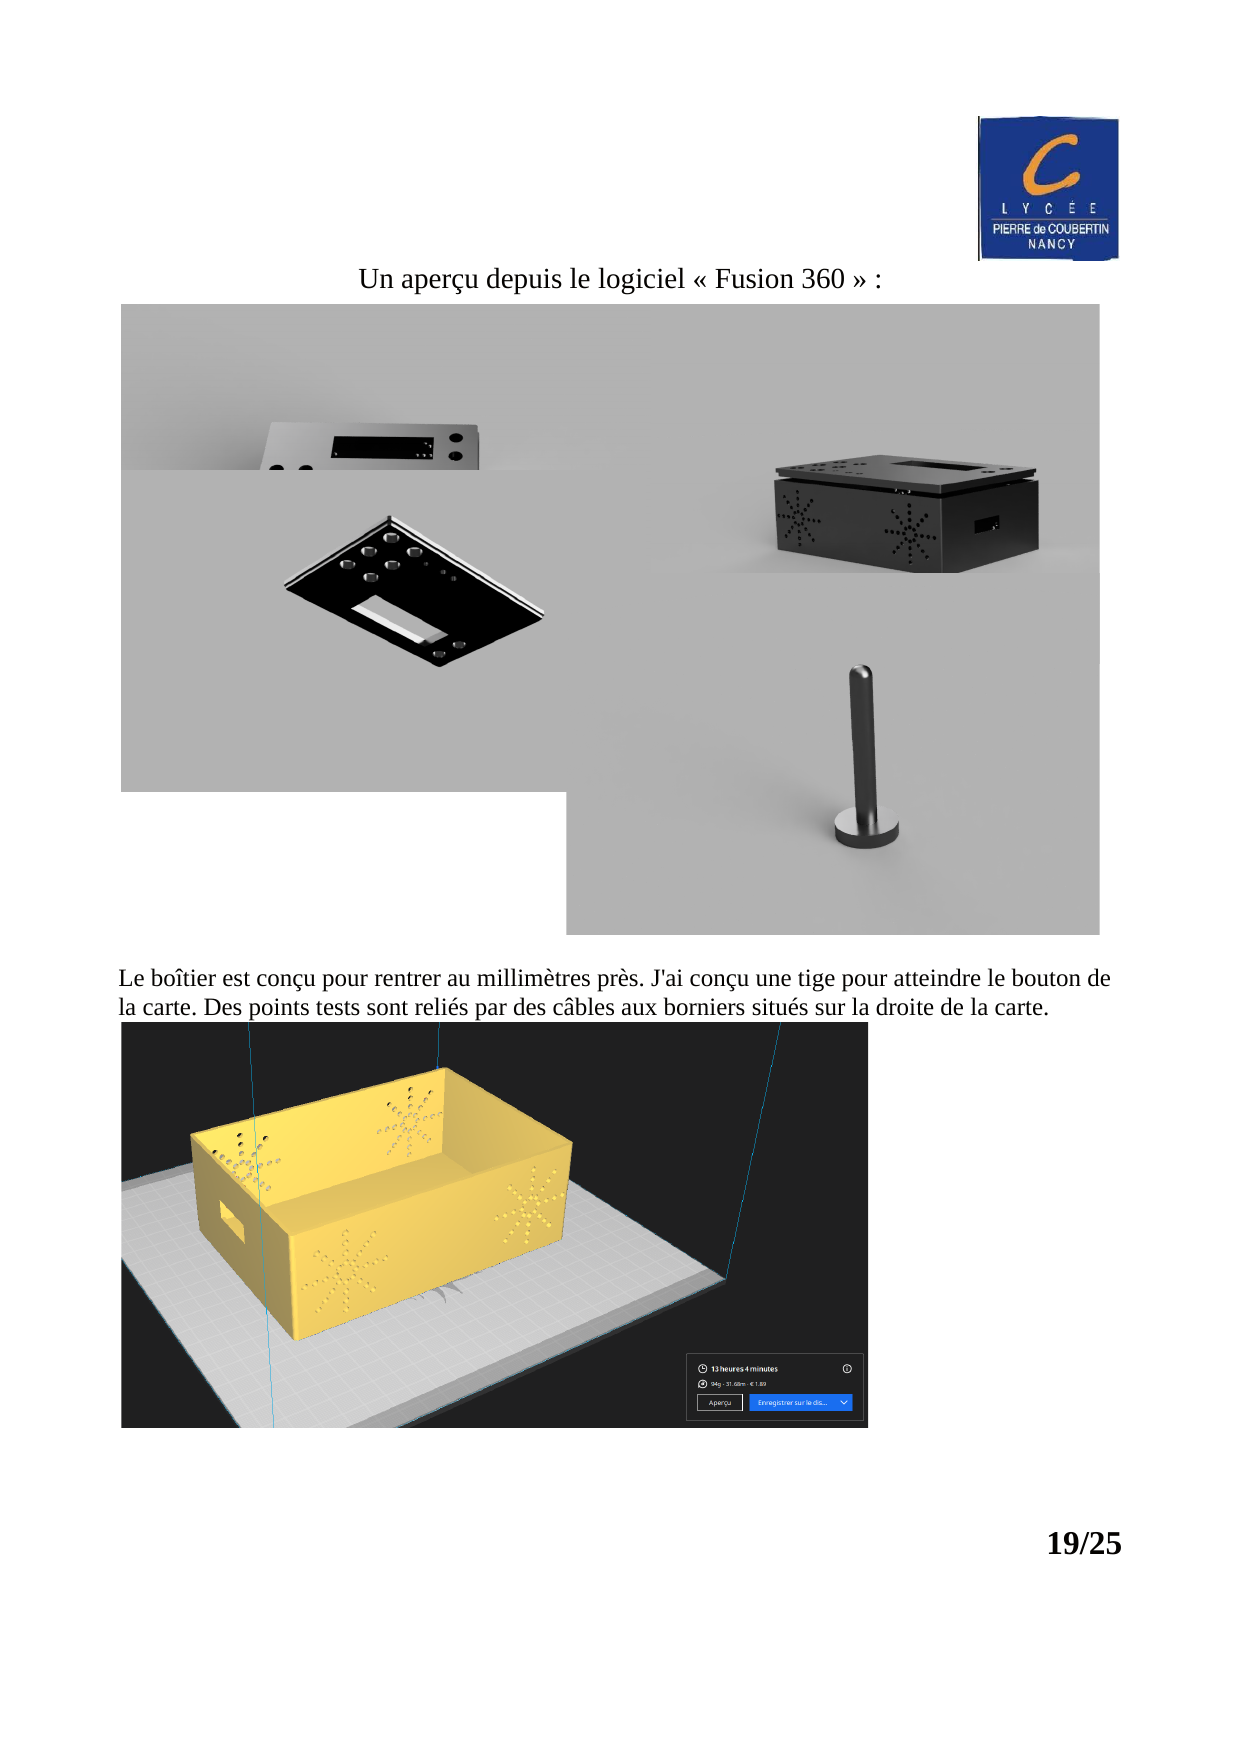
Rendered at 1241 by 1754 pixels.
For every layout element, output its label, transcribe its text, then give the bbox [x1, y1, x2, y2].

picture [121, 304, 1100, 935]
picture [121, 1022, 869, 1428]
text Un aperçu depuis le logiciel « Fusion 360 » : [118, 118, 1122, 294]
text Le boîtier est conçu pour rentrer au millimètres près. J'ai conçu une tige pour atteindre le bouton de la carte. Des points tests sont reliés par des câbles aux borniers situés sur la droite de la carte. [118, 963, 1122, 1021]
picture [975, 116, 1120, 261]
text 19/25 [118, 1523, 1122, 1562]
